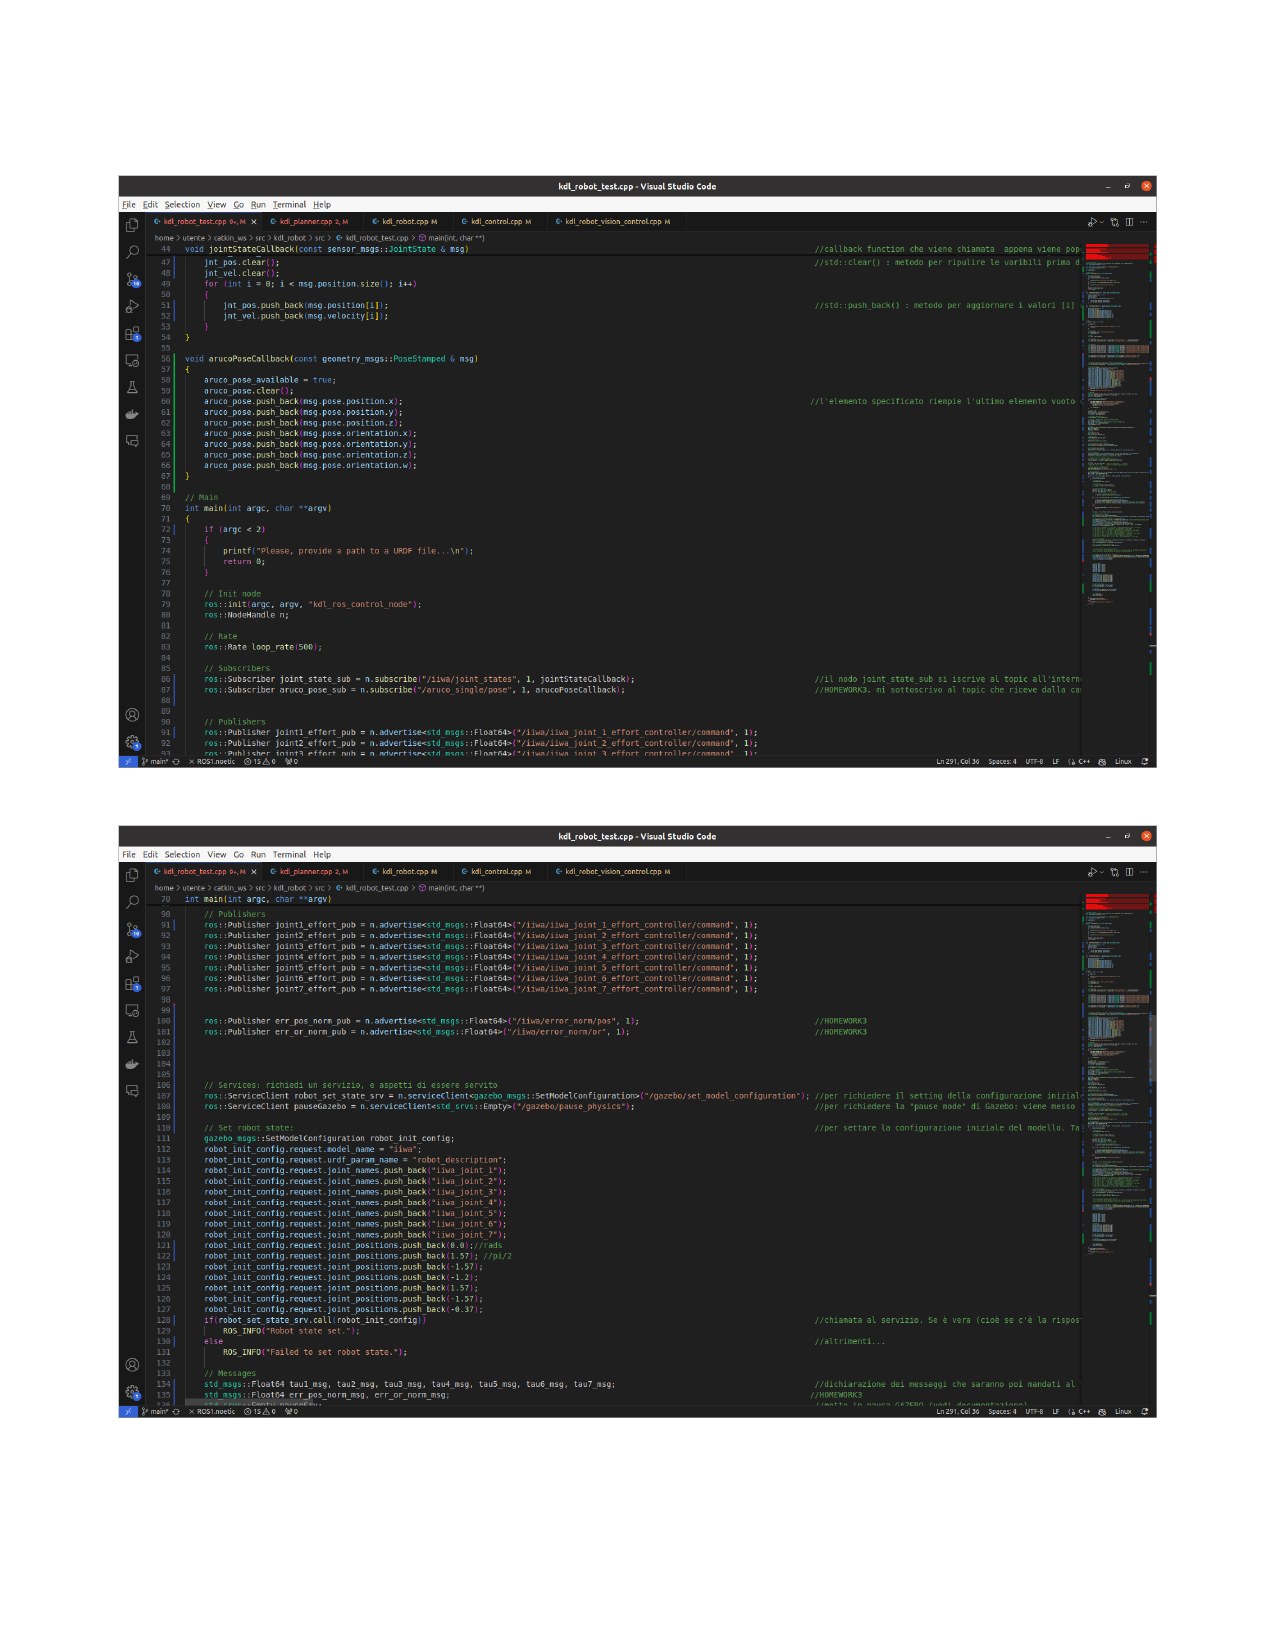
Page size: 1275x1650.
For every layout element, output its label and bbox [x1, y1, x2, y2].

picture [118, 175, 1157, 768]
picture [118, 825, 1157, 1418]
